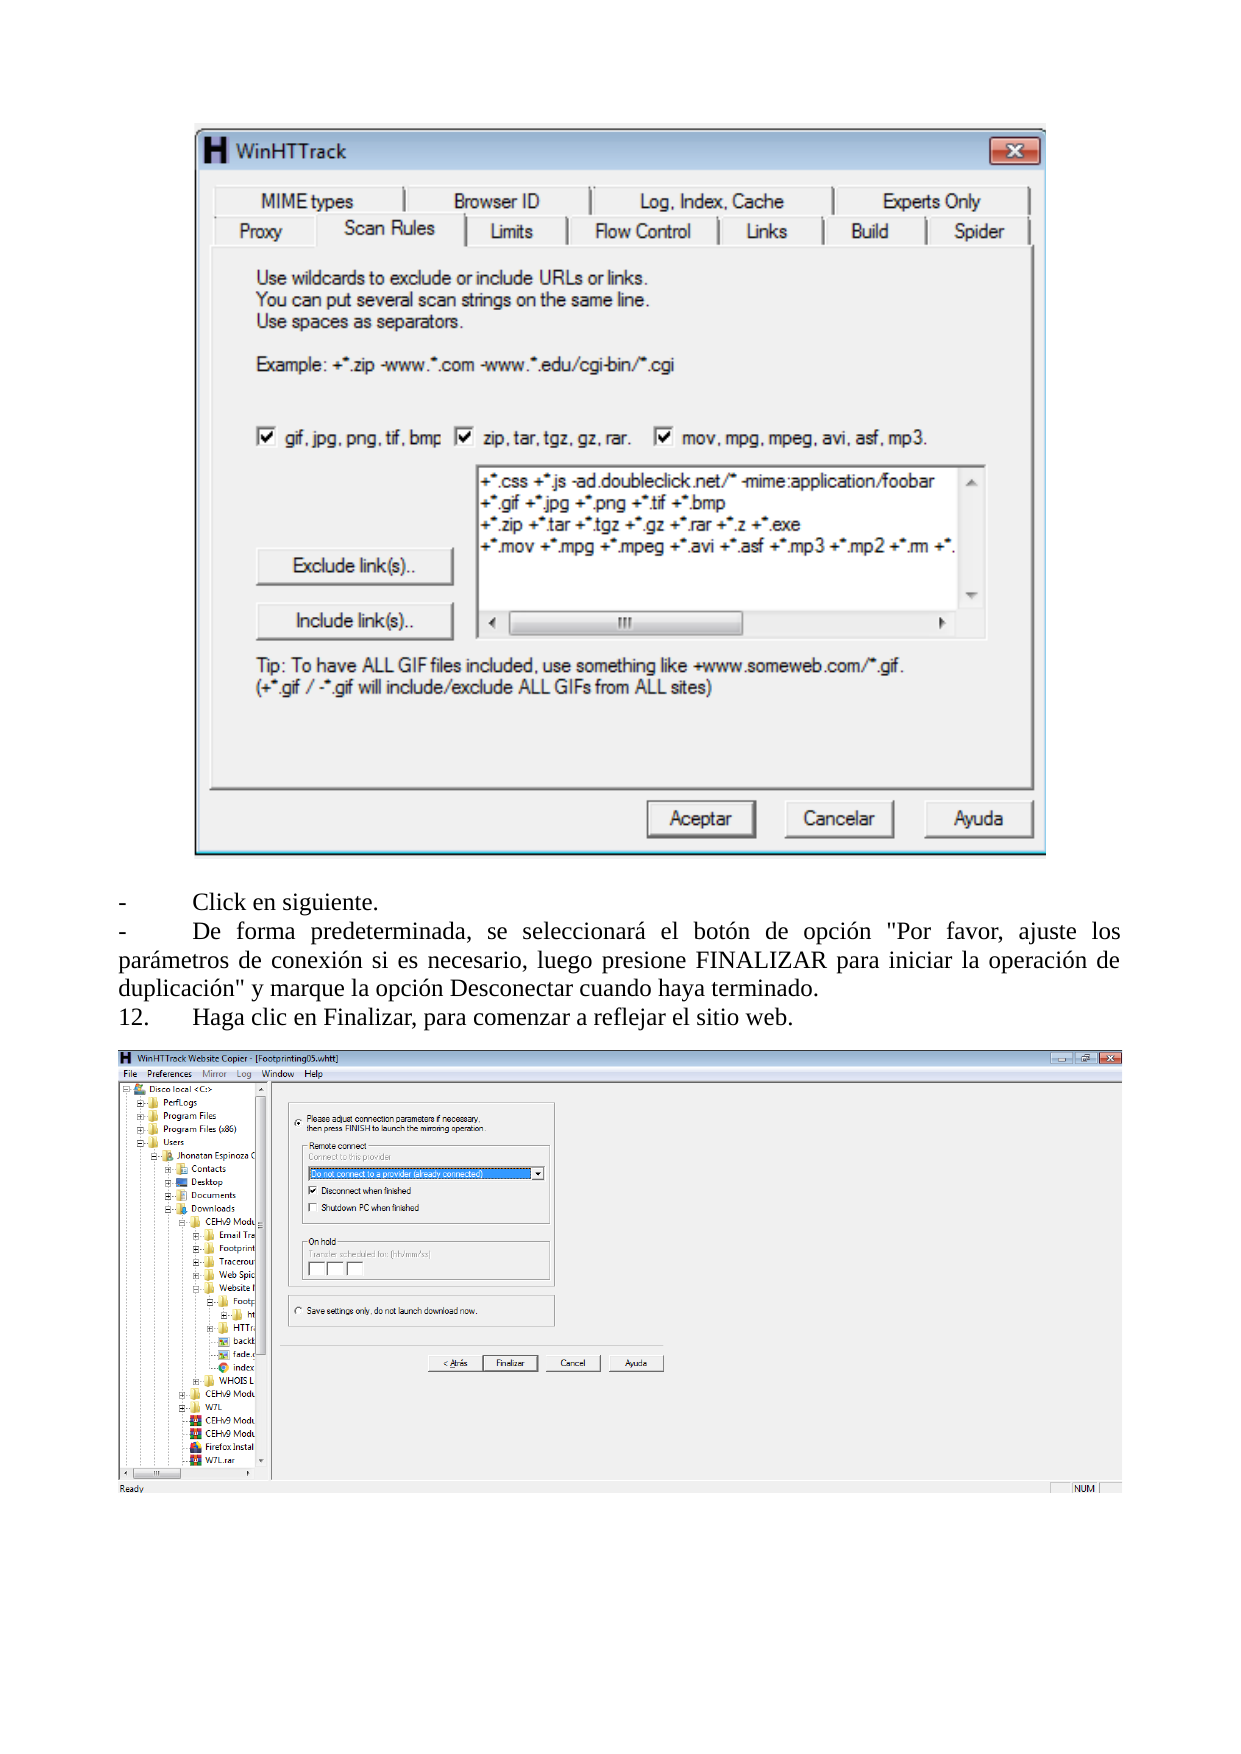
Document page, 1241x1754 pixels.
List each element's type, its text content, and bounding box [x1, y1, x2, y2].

text 12. Haga clic en Finalizar, para comenzar a reflejar el sitio web. [118, 1002, 1122, 1031]
picture [118, 1050, 1123, 1493]
text - Click en siguiente. [118, 887, 1122, 916]
text - De forma predeterminada, se seleccionará el botón de opción "Por favor, ajuste los parámetros de conexión si es necesario, luego presione FINALIZAR para iniciar la operación de duplicación" y marque la opción Desconectar cuando haya terminado. [118, 916, 1122, 1002]
picture [787, 123, 1046, 859]
